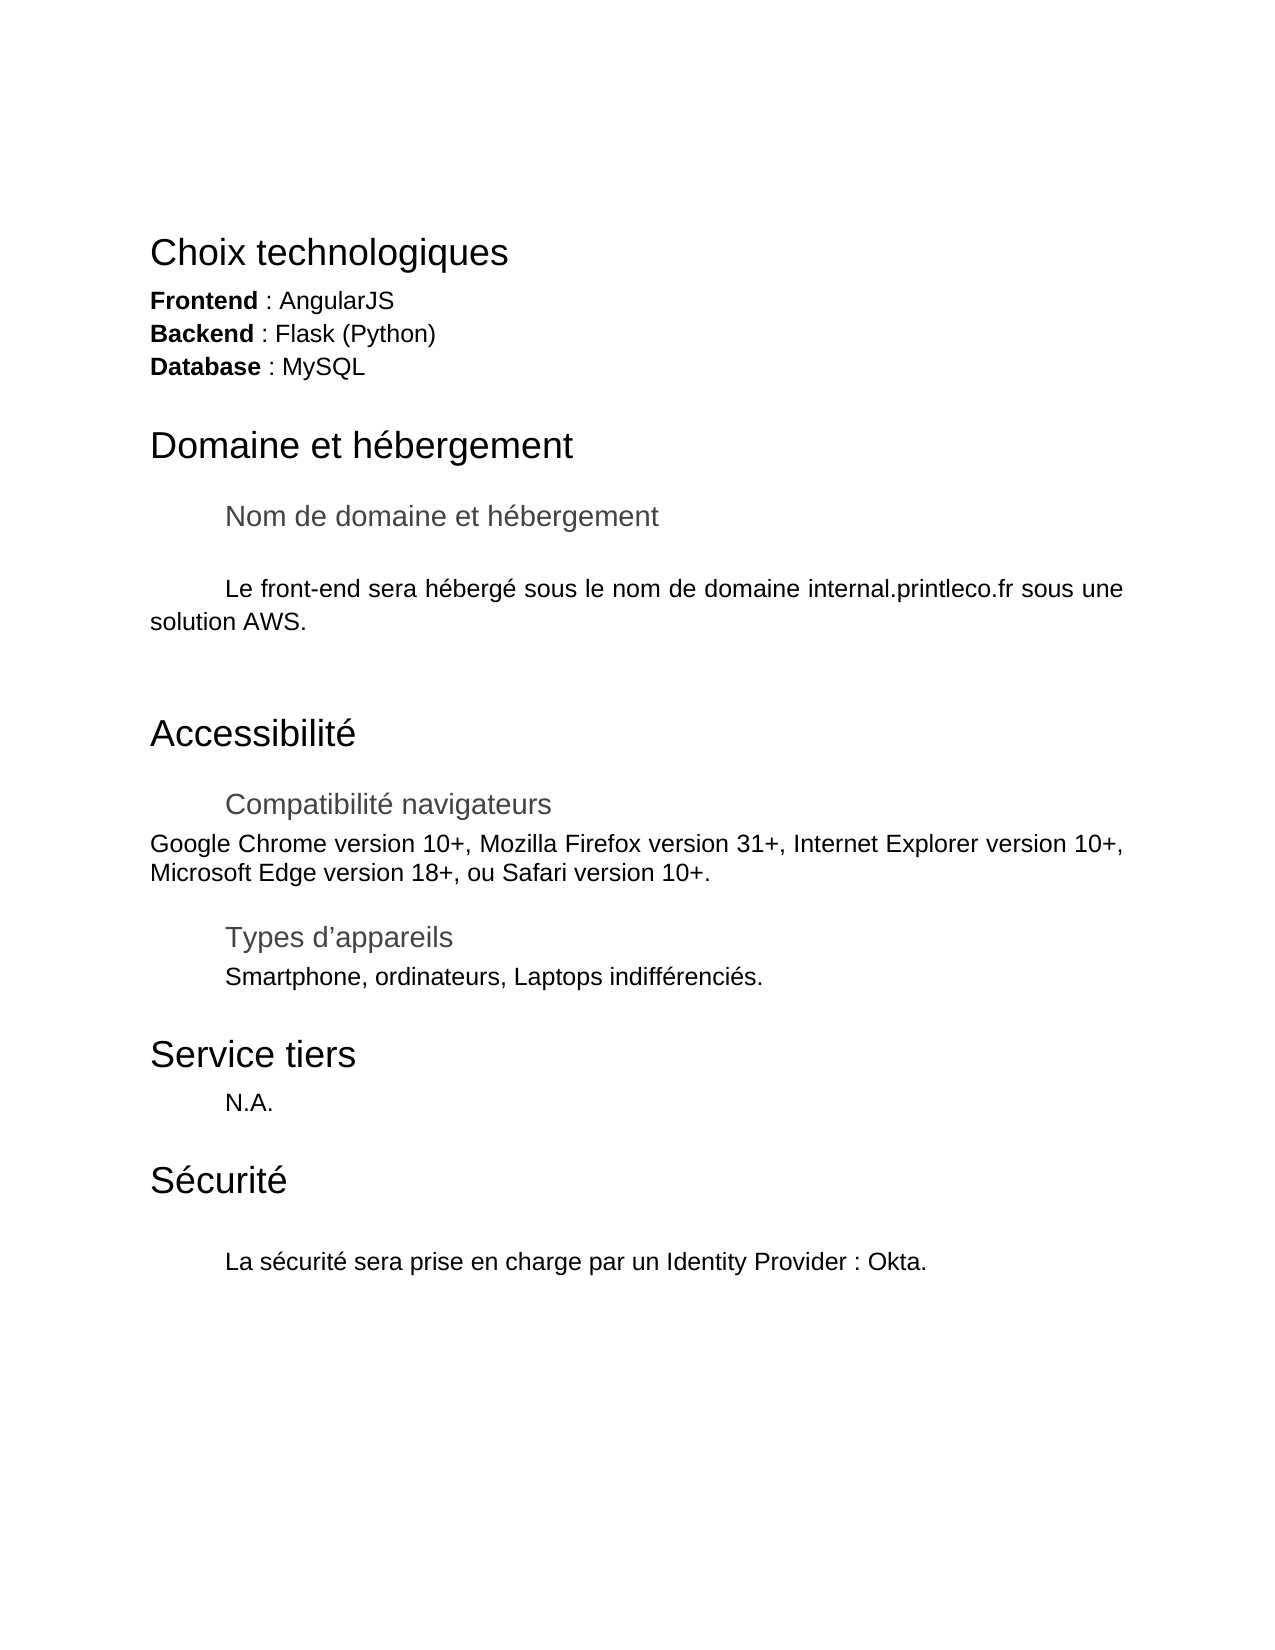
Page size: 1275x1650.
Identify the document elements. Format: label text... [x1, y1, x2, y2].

subtitle Nom de domaine et hébergement [150, 499, 1125, 533]
text Google Chrome version 10+, Mozilla Firefox version 31+, Internet Explorer version 10+, Microsoft Edge version 18+, ou Safari version 10+. [150, 829, 1125, 887]
subtitle Service tiers [150, 1032, 1125, 1075]
text N.A. [150, 1088, 1125, 1117]
text Smartphone, ordinateurs, Laptops indifférenciés. [150, 962, 1125, 991]
subtitle Accessibilité [150, 711, 1125, 754]
subtitle Choix technologiques [150, 231, 1125, 274]
subtitle Types d’appareils [150, 920, 1125, 953]
text La sécurité sera prise en charge par un Identity Provider : Okta. [150, 1247, 1125, 1276]
subtitle Compatibilité navigateurs [150, 787, 1125, 821]
text Le front-end sera hébergé sous le nom de domaine internal.printleco.fr sous une solution AWS. [150, 574, 1125, 636]
subtitle Domaine et hébergement [150, 423, 1125, 466]
text Frontend : AngularJS [150, 286, 1125, 315]
text Backend : Flask (Python) [150, 319, 1125, 348]
subtitle Sécurité [150, 1158, 1125, 1202]
text Database : MySQL [150, 352, 1125, 381]
